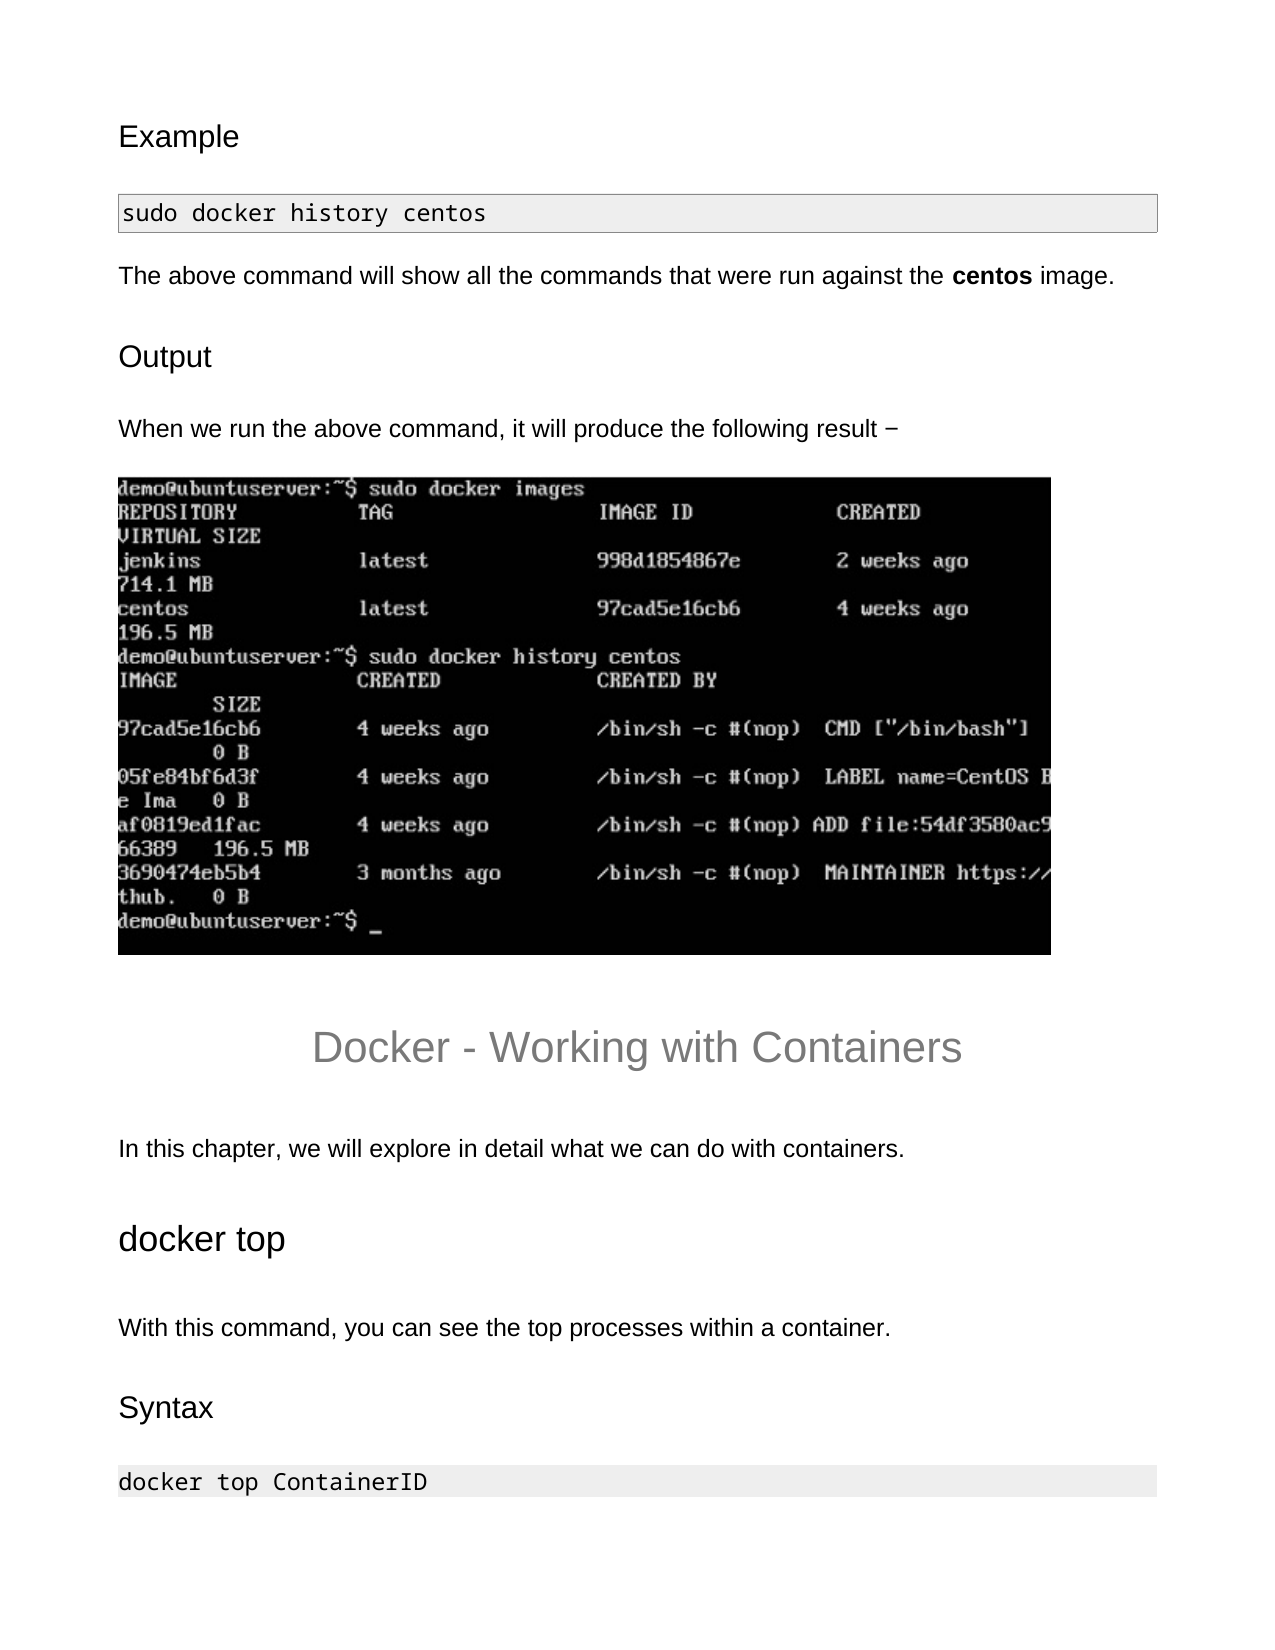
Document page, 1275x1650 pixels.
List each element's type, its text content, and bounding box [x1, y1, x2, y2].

text sudo docker history centos [119, 195, 1157, 232]
subtitle docker top [118, 1217, 1157, 1259]
picture [118, 476, 1051, 955]
text When we run the above command, it will produce the following result − [118, 414, 1157, 442]
text docker top ContainerID [118, 1465, 1157, 1497]
text In this chapter, we will explore in detail what we can do with containers. [118, 1134, 1157, 1163]
text With this command, you can see the top processes within a container. [118, 1312, 1157, 1341]
subtitle Example [118, 118, 1157, 154]
subtitle Syntax [118, 1389, 1157, 1426]
subtitle Output [118, 338, 1157, 374]
subtitle Docker - Working with Containers [118, 1021, 1157, 1071]
text The above command will show all the commands that were run against the centos image. [118, 261, 1157, 290]
